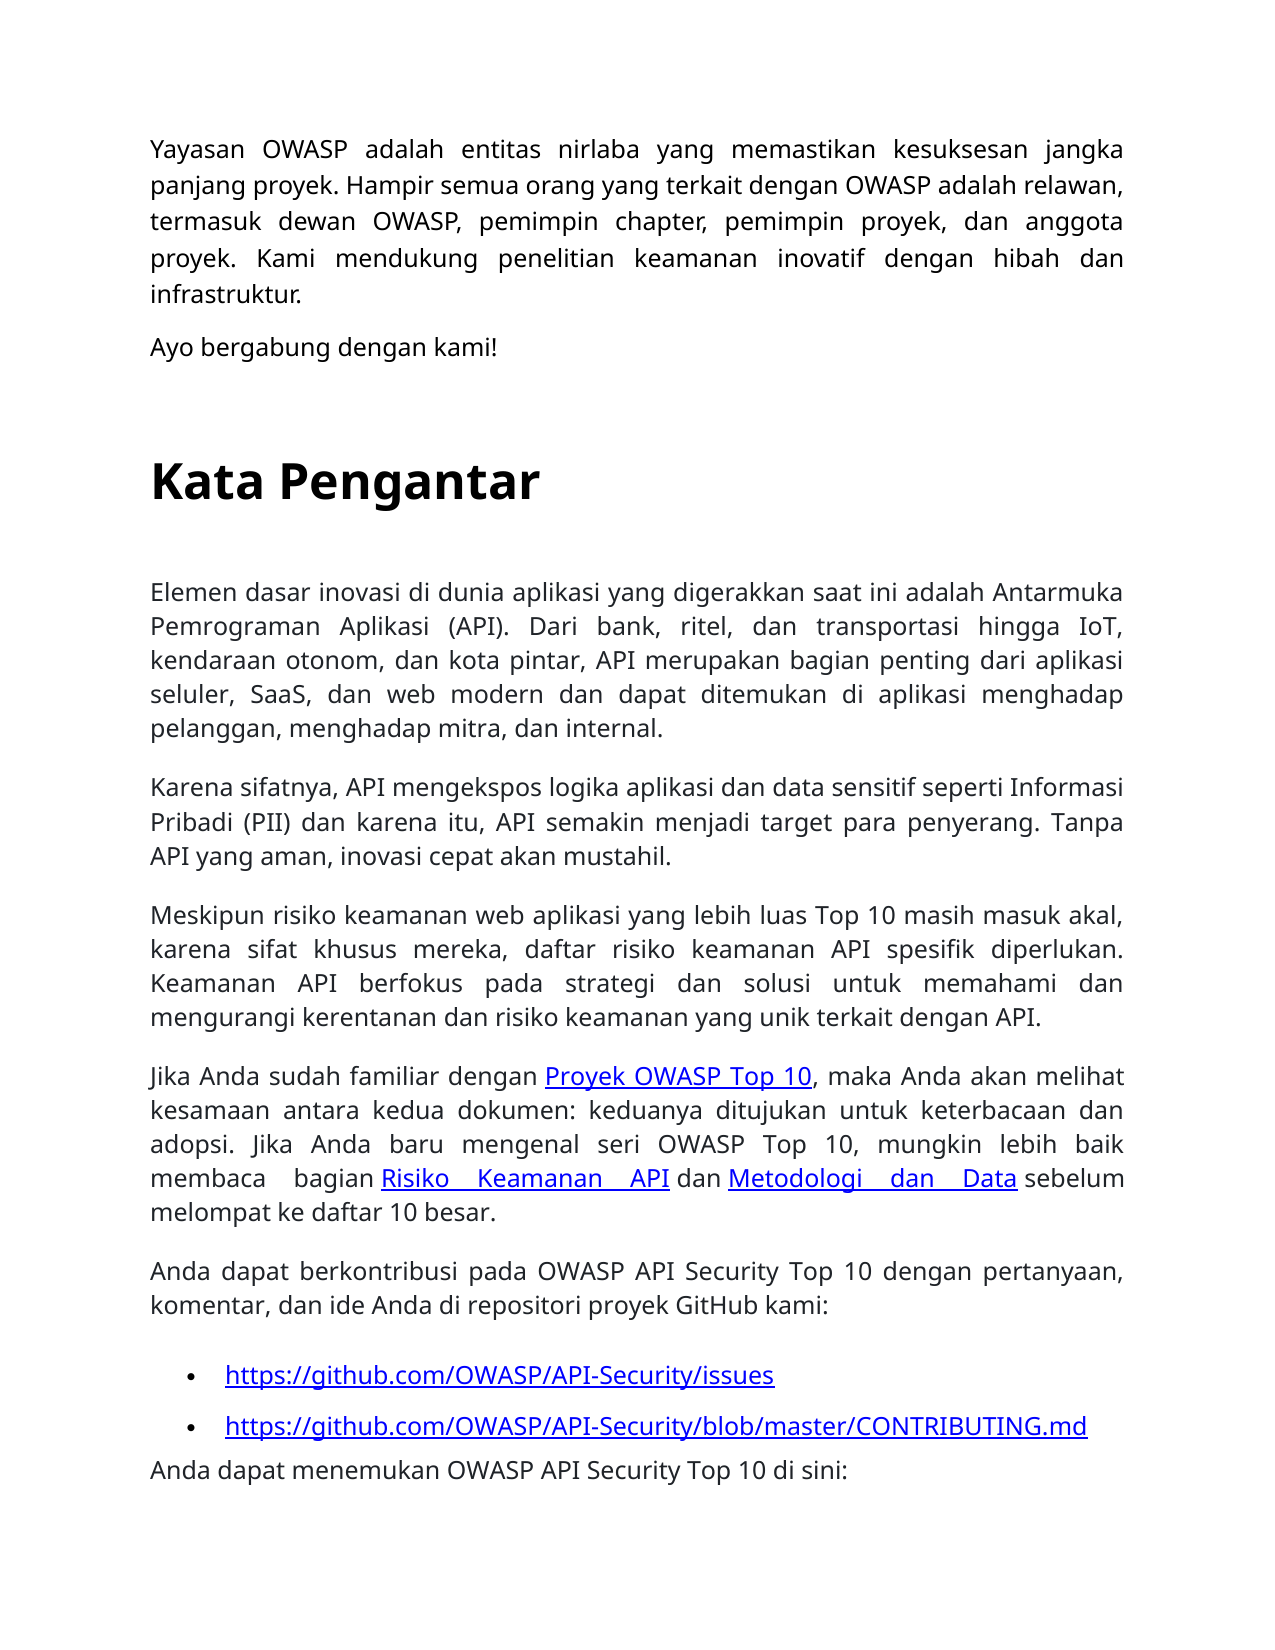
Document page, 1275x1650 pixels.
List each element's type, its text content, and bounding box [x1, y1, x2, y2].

list https://github.com/OWASP/API-Security/issues [187, 1357, 1125, 1391]
list https://github.com/OWASP/API-Security/blob/master/CONTRIBUTING.md [187, 1408, 1125, 1442]
subtitle Kata Pengantar [150, 446, 1125, 514]
text Ayo bergabung dengan kami! [150, 330, 1125, 364]
text Yayasan OWASP adalah entitas nirlaba yang memastikan kesuksesan jangka panjang proyek. Hampir semua orang yang terkait dengan OWASP adalah relawan, termasuk dewan OWASP, pemimpin chapter, pemimpin proyek, dan anggota proyek. Kami mendukung penelitian keamanan inovatif dengan hibah dan infrastruktur. [150, 131, 1125, 311]
text Meskipun risiko keamanan web aplikasi yang lebih luas Top 10 masih masuk akal, karena sifat khusus mereka, daftar risiko keamanan API spesifik diperlukan. Keamanan API berfokus pada strategi dan solusi untuk memahami dan mengurangi kerentanan dan risiko keamanan yang unik terkait dengan API. [150, 897, 1125, 1033]
text Karena sifatnya, API mengekspos logika aplikasi dan data sensitif seperti Informasi Pribadi (PII) dan karena itu, API semakin menjadi target para penyerang. Tanpa API yang aman, inovasi cepat akan mustahil. [150, 770, 1125, 872]
text Jika Anda sudah familiar dengan Proyek OWASP Top 10, maka Anda akan melihat kesamaan antara kedua dokumen: keduanya ditujukan untuk keterbacaan dan adopsi. Jika Anda baru mengenal seri OWASP Top 10, mungkin lebih baik membaca bagian Risiko Keamanan API dan Metodologi dan Data sebelum melompat ke daftar 10 besar. [150, 1058, 1125, 1229]
text Elemen dasar inovasi di dunia aplikasi yang digerakkan saat ini adalah Antarmuka Pemrograman Aplikasi (API). Dari bank, ritel, dan transportasi hingga IoT, kendaraan otonom, dan kota pintar, API merupakan bagian penting dari aplikasi seluler, SaaS, dan web modern dan dapat ditemukan di aplikasi menghadap pelanggan, menghadap mitra, dan internal. [150, 575, 1125, 745]
text Anda dapat berkontribusi pada OWASP API Security Top 10 dengan pertanyaan, komentar, dan ide Anda di repositori proyek GitHub kami: [150, 1254, 1125, 1322]
text Anda dapat menemukan OWASP API Security Top 10 di sini: [150, 1453, 1125, 1487]
